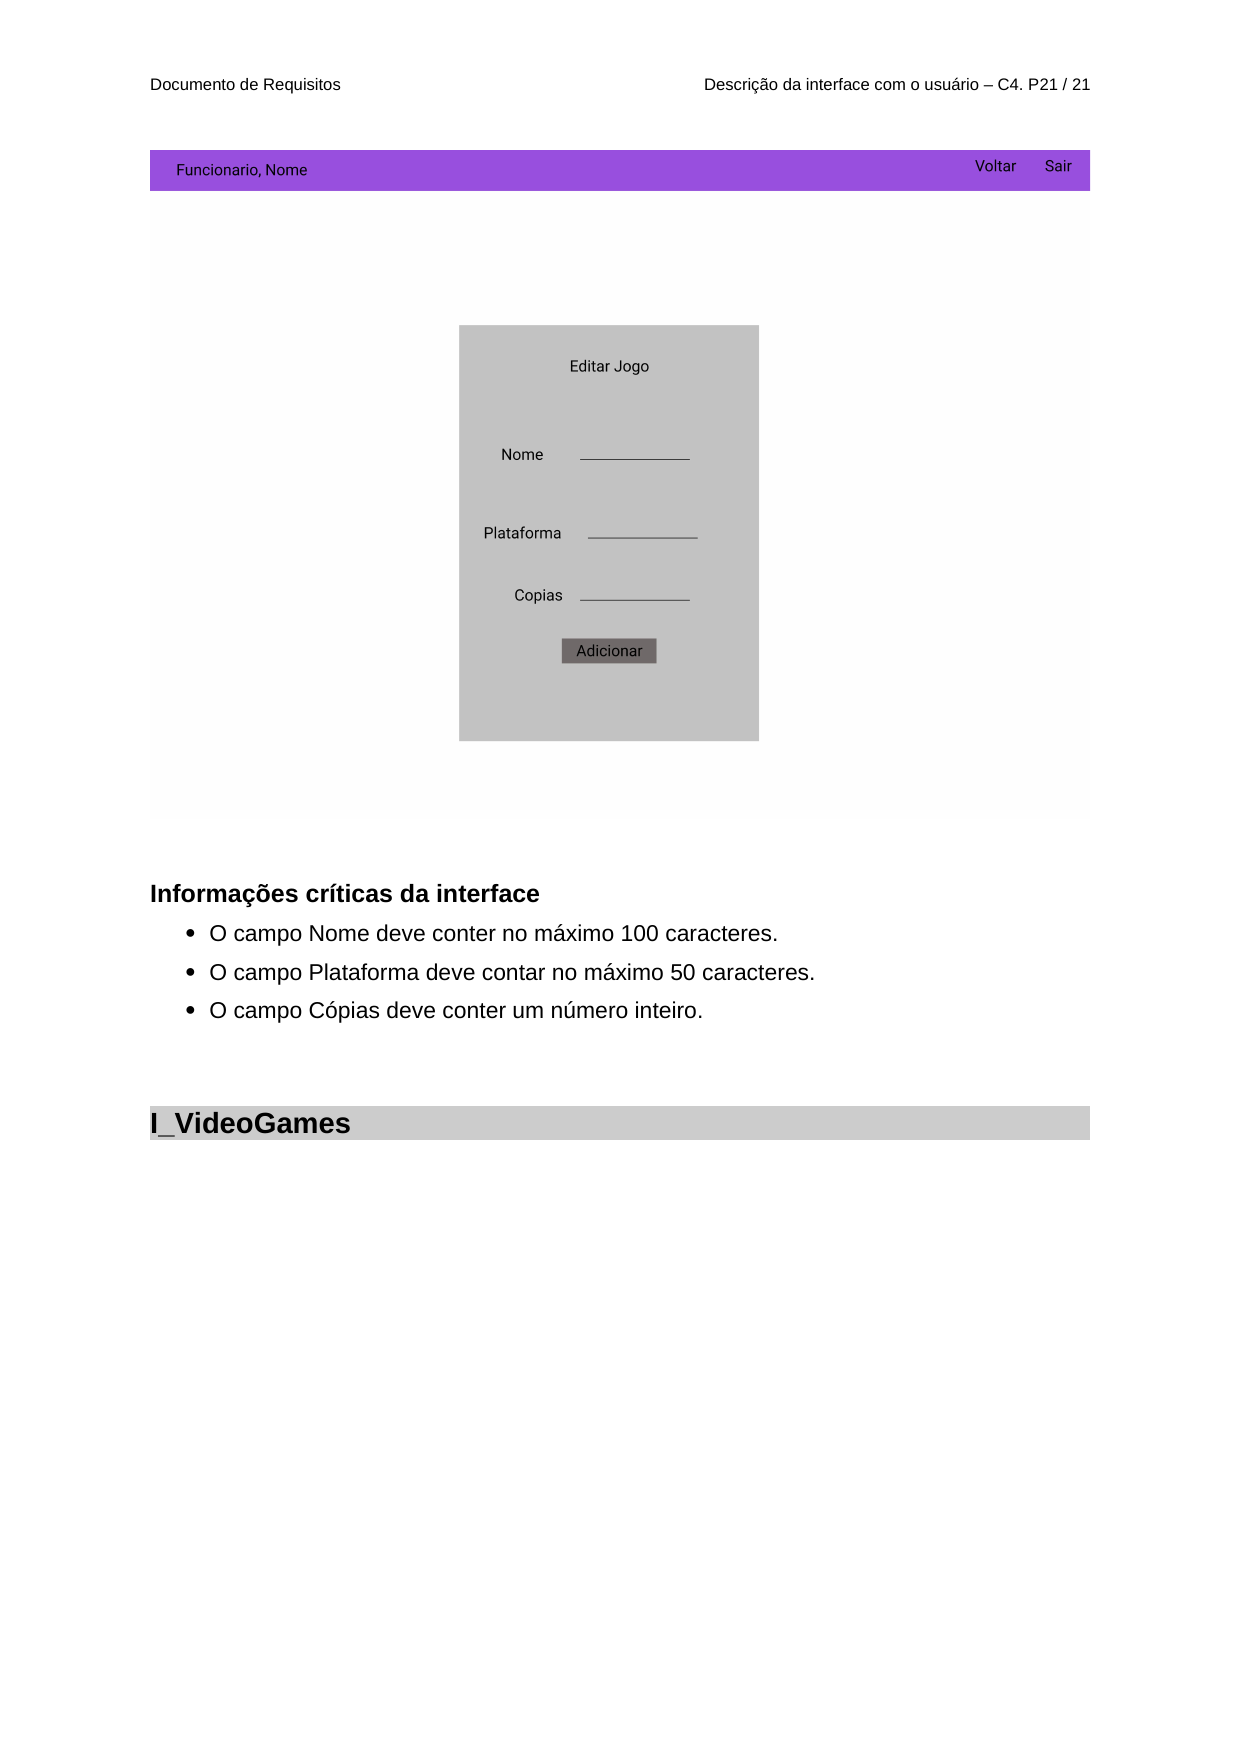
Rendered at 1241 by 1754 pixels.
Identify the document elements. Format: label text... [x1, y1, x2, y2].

subtitle I_VideoGames [150, 1106, 1090, 1140]
picture [150, 150, 1091, 819]
list O campo Plataforma deve contar no máximo 50 caracteres. [186, 959, 1090, 985]
list O campo Nome deve conter no máximo 100 caracteres. [186, 920, 1090, 946]
list O campo Cópias deve conter um número inteiro. [186, 997, 1090, 1024]
subtitle Informações críticas da interface [150, 878, 1090, 907]
